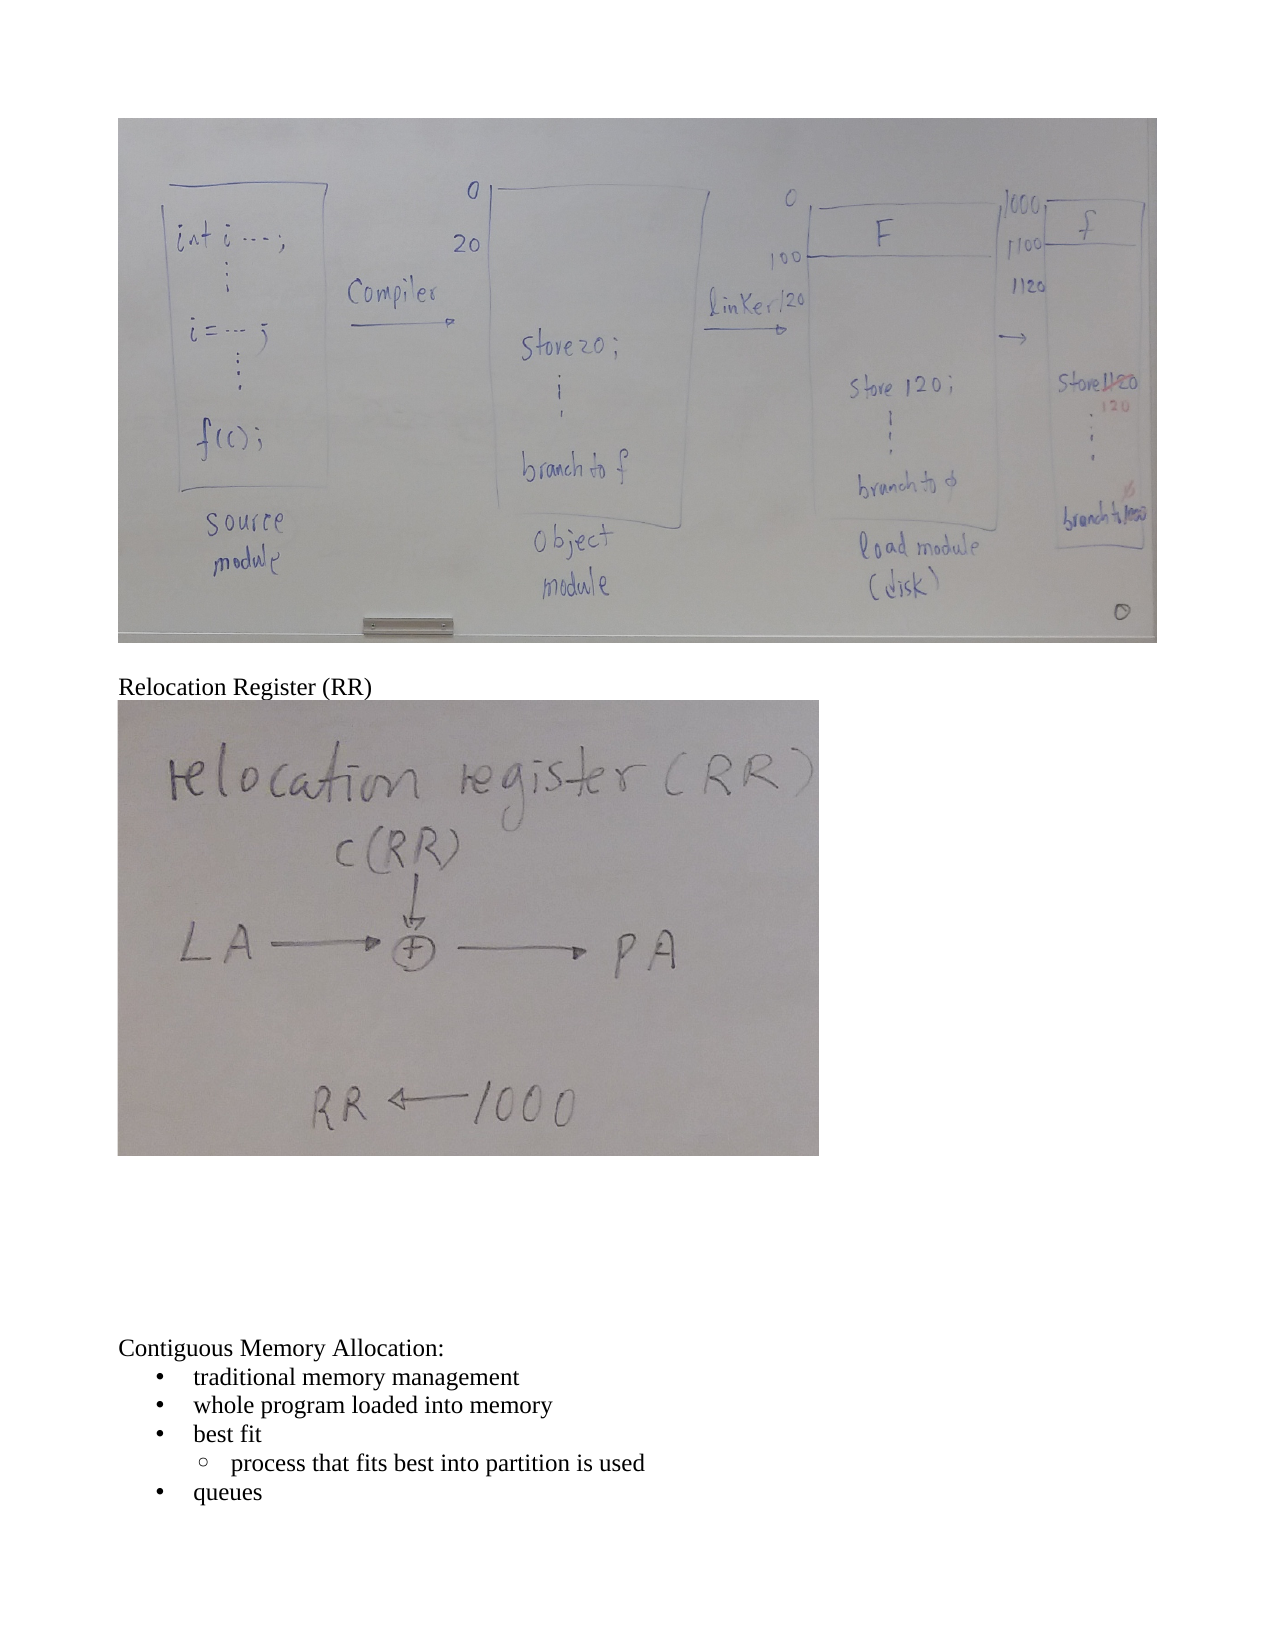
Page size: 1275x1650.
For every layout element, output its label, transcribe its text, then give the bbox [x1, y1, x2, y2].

picture [118, 118, 1157, 643]
list process that fits best into partition is used [193, 1448, 1157, 1477]
picture [117, 700, 819, 1156]
text Relocation Register (RR) [118, 672, 1157, 701]
list traditional memory management [156, 1362, 1157, 1391]
list best fit [156, 1419, 1157, 1448]
list whole program loaded into memory [156, 1391, 1157, 1419]
text Contiguous Memory Allocation: [118, 1333, 1157, 1362]
list queues [156, 1477, 1157, 1506]
